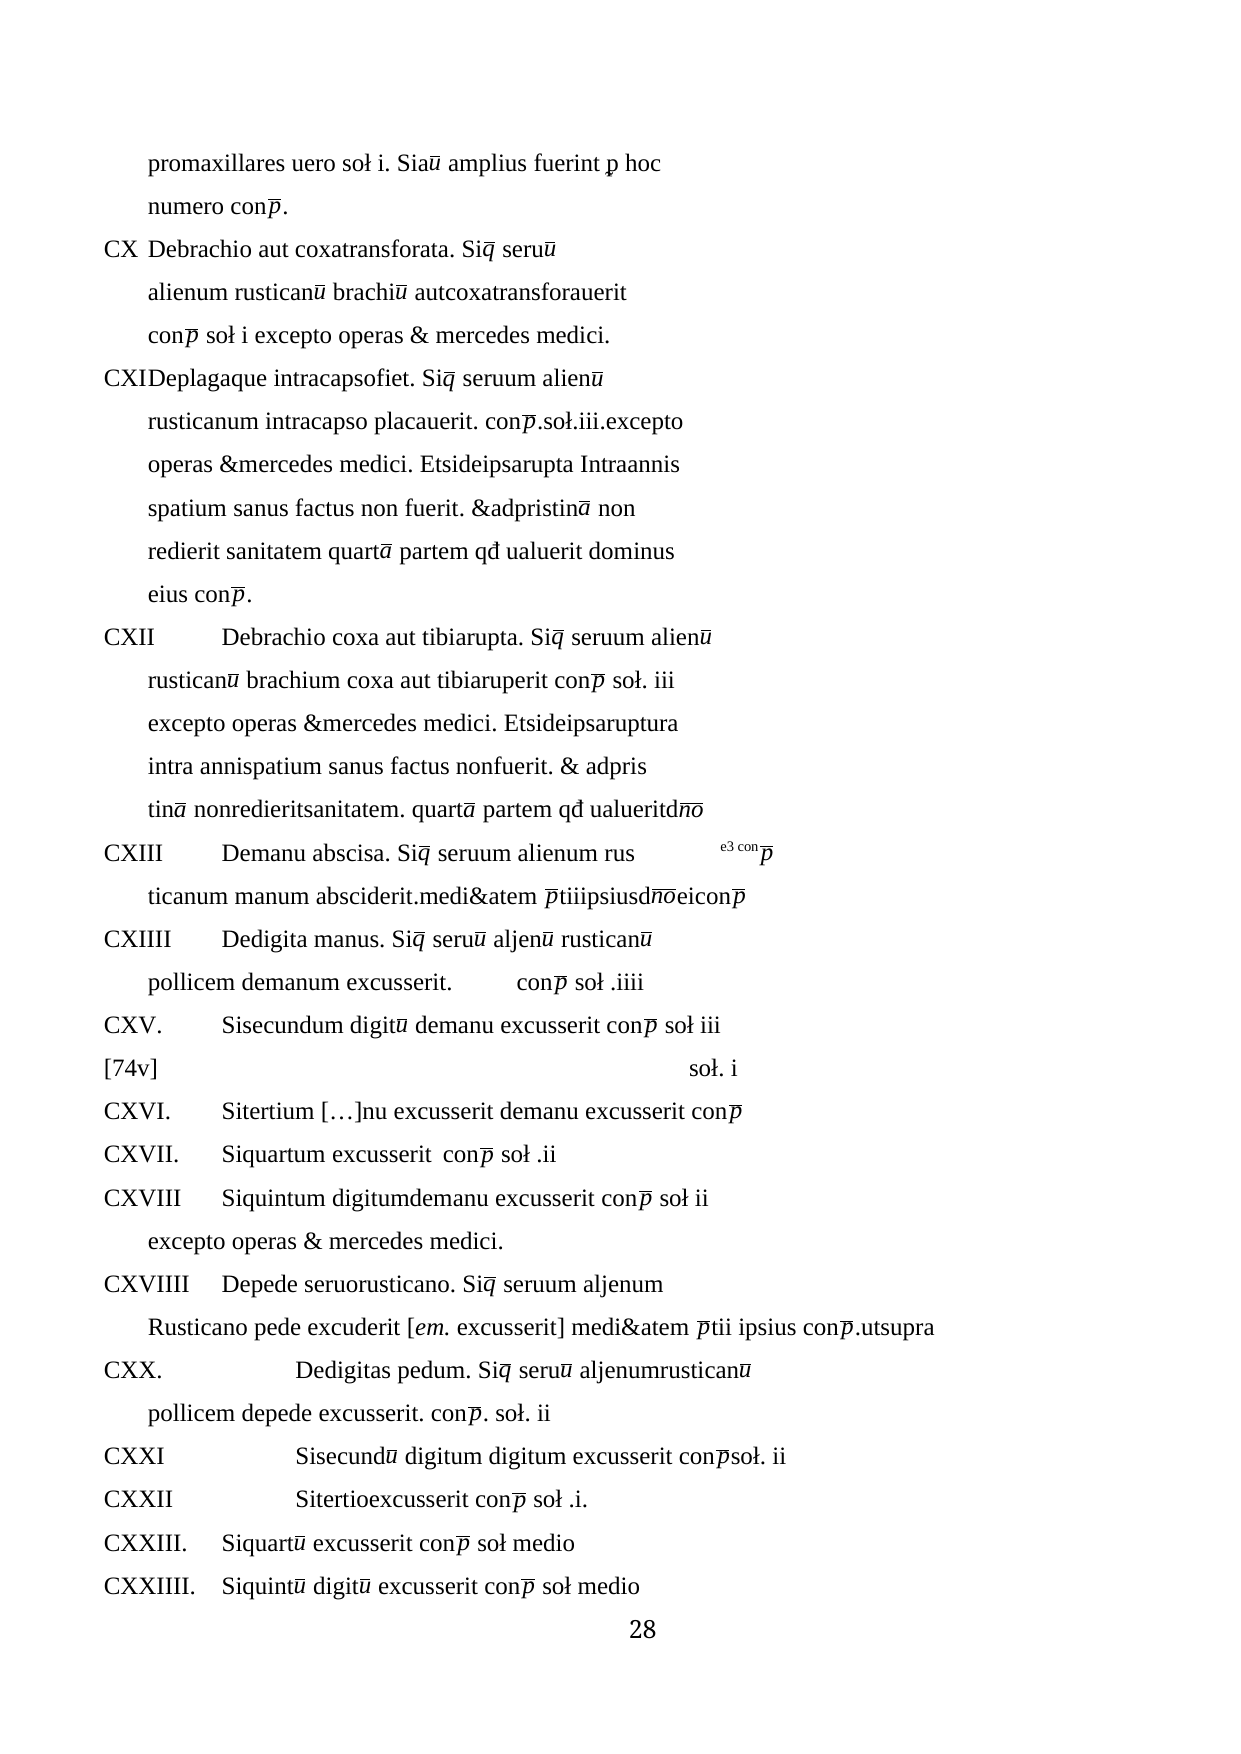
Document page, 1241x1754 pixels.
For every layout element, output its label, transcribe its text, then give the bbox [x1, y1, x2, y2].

text CXV. Sisecundum digit demanu excusserit con soł iii [103, 1010, 1211, 1039]
text promaxillares uero soł i. Sia amplius fuerint ᵱ hoc [103, 148, 1211, 176]
text CXX. Dedigitas pedum. Si seru aljenumrustican [103, 1355, 1211, 1384]
text CXVII. Siquartum excusserit con soł .ii [103, 1139, 1211, 1168]
text CX Debrachio aut coxatransforata. Si seru [103, 234, 1211, 263]
text CXVIIII Depede seruorusticano. Si seruum aljenum [103, 1269, 1211, 1298]
text CXXIII. Siquart excusserit con soł medio [103, 1528, 1211, 1556]
text Rusticano pede excuderit [em. excusserit] medi&atem tii ipsius con.utsupra [103, 1312, 1211, 1341]
text rustican brachium coxa aut tibiaruperit con soł. iii [103, 665, 1211, 694]
text tin nonredieritsanitatem. quart partem qđ ualueritd [103, 794, 1211, 823]
text eius con. [103, 579, 1211, 608]
text CXXII Sitertioexcusserit con soł .i. [103, 1484, 1211, 1513]
text CXXIIII. Siquint digit excusserit con soł medio [103, 1571, 1211, 1599]
text spatium sanus factus non fuerit. &adpristin non [103, 493, 1211, 521]
text ticanum manum absciderit.medi&atem tiiipsiusdeicon [103, 881, 1211, 909]
text pollicem demanum excusserit. con soł .iiii [103, 967, 1211, 996]
text [74v] soł. i [103, 1053, 1211, 1082]
text CXVIII Siquintum digitumdemanu excusserit con soł ii [103, 1183, 1211, 1211]
text CXXI Sisecund digitum digitum excusserit consoł. ii [103, 1441, 1211, 1470]
text pollicem depede excusserit. con. soł. ii [103, 1398, 1211, 1427]
text operas &mercedes medici. Etsideipsarupta Intraannis [103, 449, 1211, 478]
text alienum rustican brachi autcoxatransforauerit [103, 277, 1211, 306]
text CXVI. Sitertium […]nu excusserit demanu excusserit con [103, 1096, 1211, 1125]
text CXII Debrachio coxa aut tibiarupta. Si seruum alien [103, 622, 1211, 651]
text CXIIII Dedigita manus. Si seru aljen rustican [103, 924, 1211, 953]
text CXI Deplagaque intracapsofiet. Si seruum alien [103, 363, 1211, 392]
text numero con. [103, 191, 1211, 219]
text intra annispatium sanus factus nonfuerit. & adpris [103, 751, 1211, 780]
text CXIII Demanu abscisa. Si seruum alienum rus e3 con [103, 838, 1211, 866]
text redierit sanitatem quart partem qđ ualuerit dominus [103, 536, 1211, 564]
text con soł i excepto operas & mercedes medici. [103, 320, 1211, 349]
text rusticanum intracapso placauerit. con.soł.iii.excepto [103, 406, 1211, 435]
text excepto operas &mercedes medici. Etsideipsaruptura [103, 708, 1211, 737]
text excepto operas & mercedes medici. [103, 1226, 1211, 1254]
